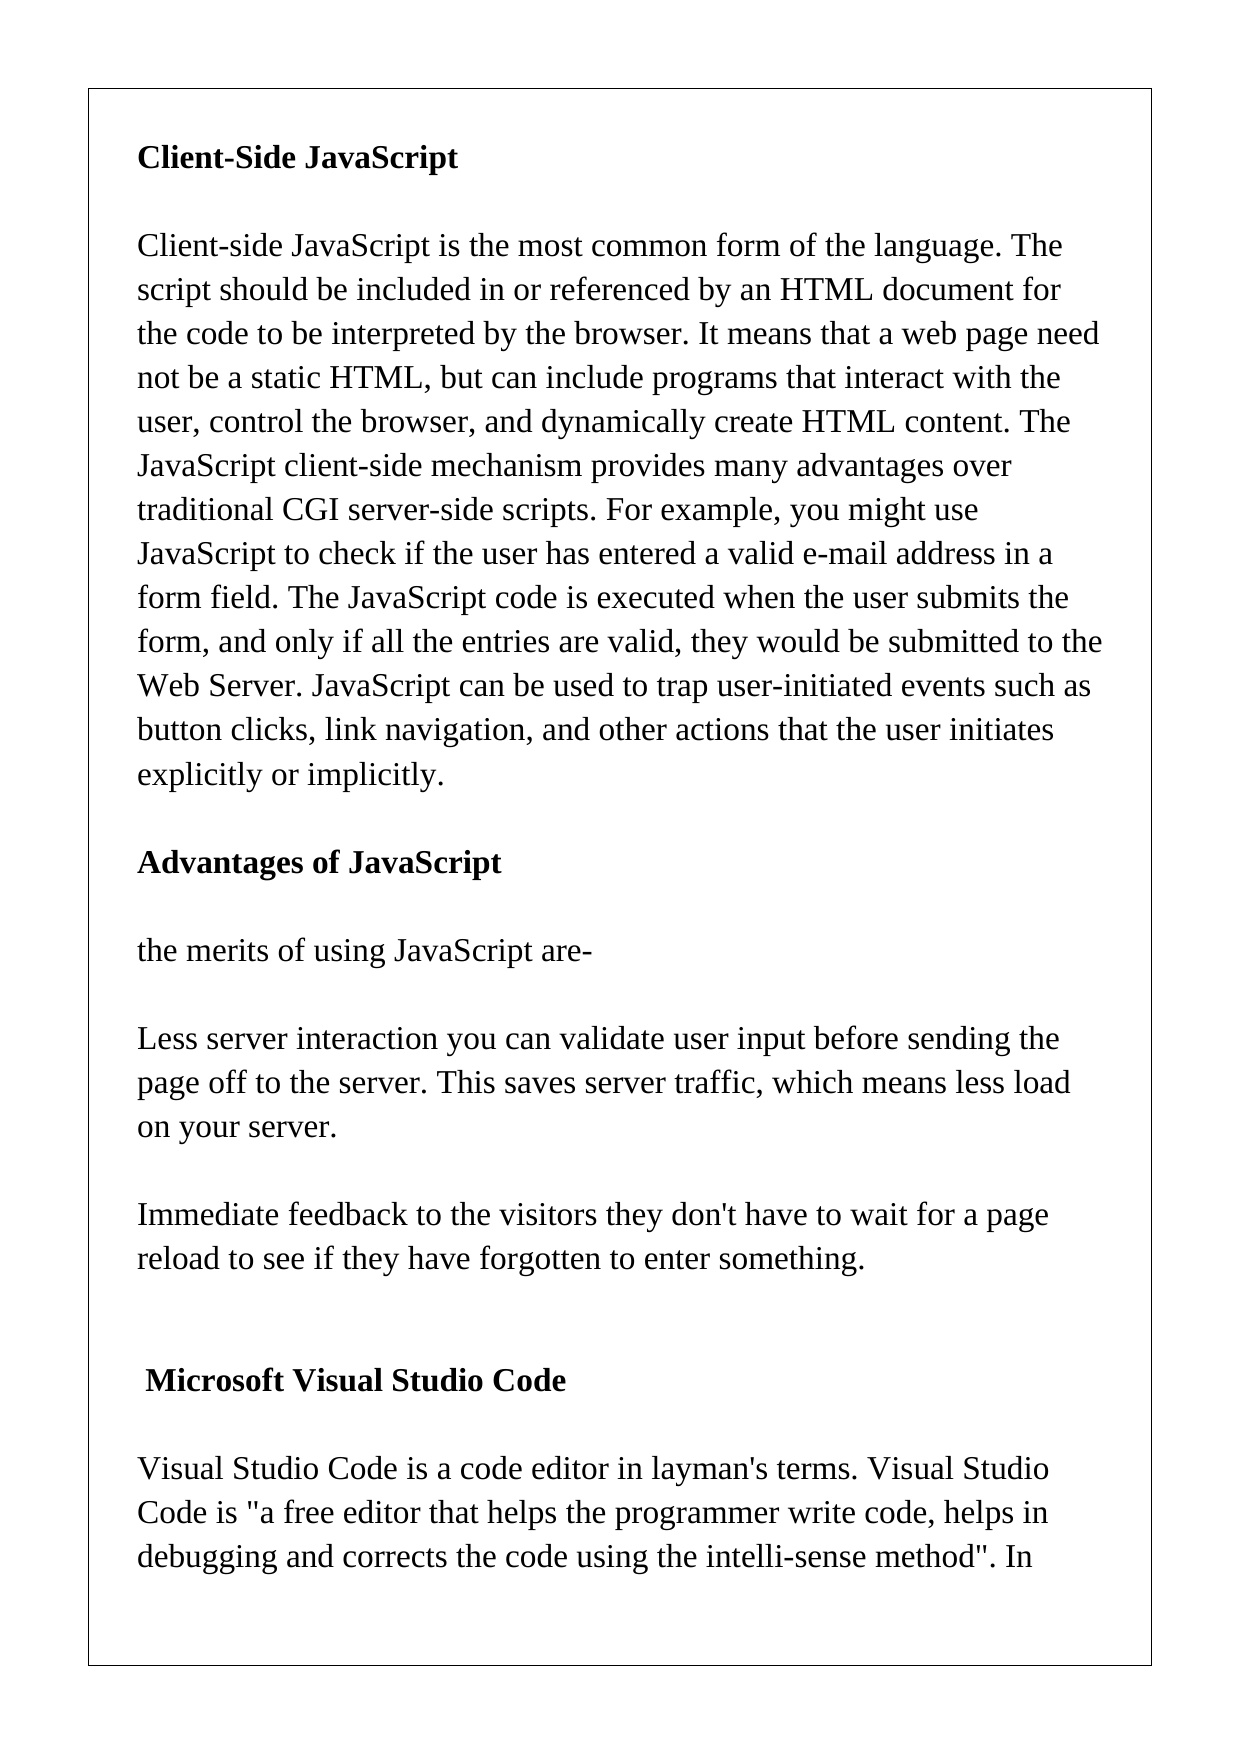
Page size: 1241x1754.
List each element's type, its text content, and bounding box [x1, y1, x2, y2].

text Client-Side JavaScript Client-side JavaScript is the most common form of the language. The script should be included in or referenced by an HTML document for the code to be interpreted by the browser. It means that a web page need not be a static HTML, but can include programs that interact with the user, control the browser, and dynamically create HTML content. The JavaScript client-side mechanism provides many advantages over traditional CGI server-side scripts. For example, you might use JavaScript to check if the user has entered a valid e-mail address in a form field. The JavaScript code is executed when the user submits the form, and only if all the entries are valid, they would be submitted to the Web Server. JavaScript can be used to trap user-initiated events such as button clicks, link navigation, and other actions that the user initiates explicitly or implicitly. Advantages of JavaScript the merits of using JavaScript are- Less server interaction you can validate user input before sending the page off to the server. This saves server traffic, which means less load on your server. Immediate feedback to the visitors they don't have to wait for a page reload to see if they have forgotten to enter something. [137, 137, 1103, 1277]
text Microsoft Visual Studio Code Visual Studio Code is a code editor in layman's terms. Visual Studio Code is "a free editor that helps the programmer write code, helps in debugging and corrects the code using the intelli-sense method". In [137, 1360, 1103, 1574]
